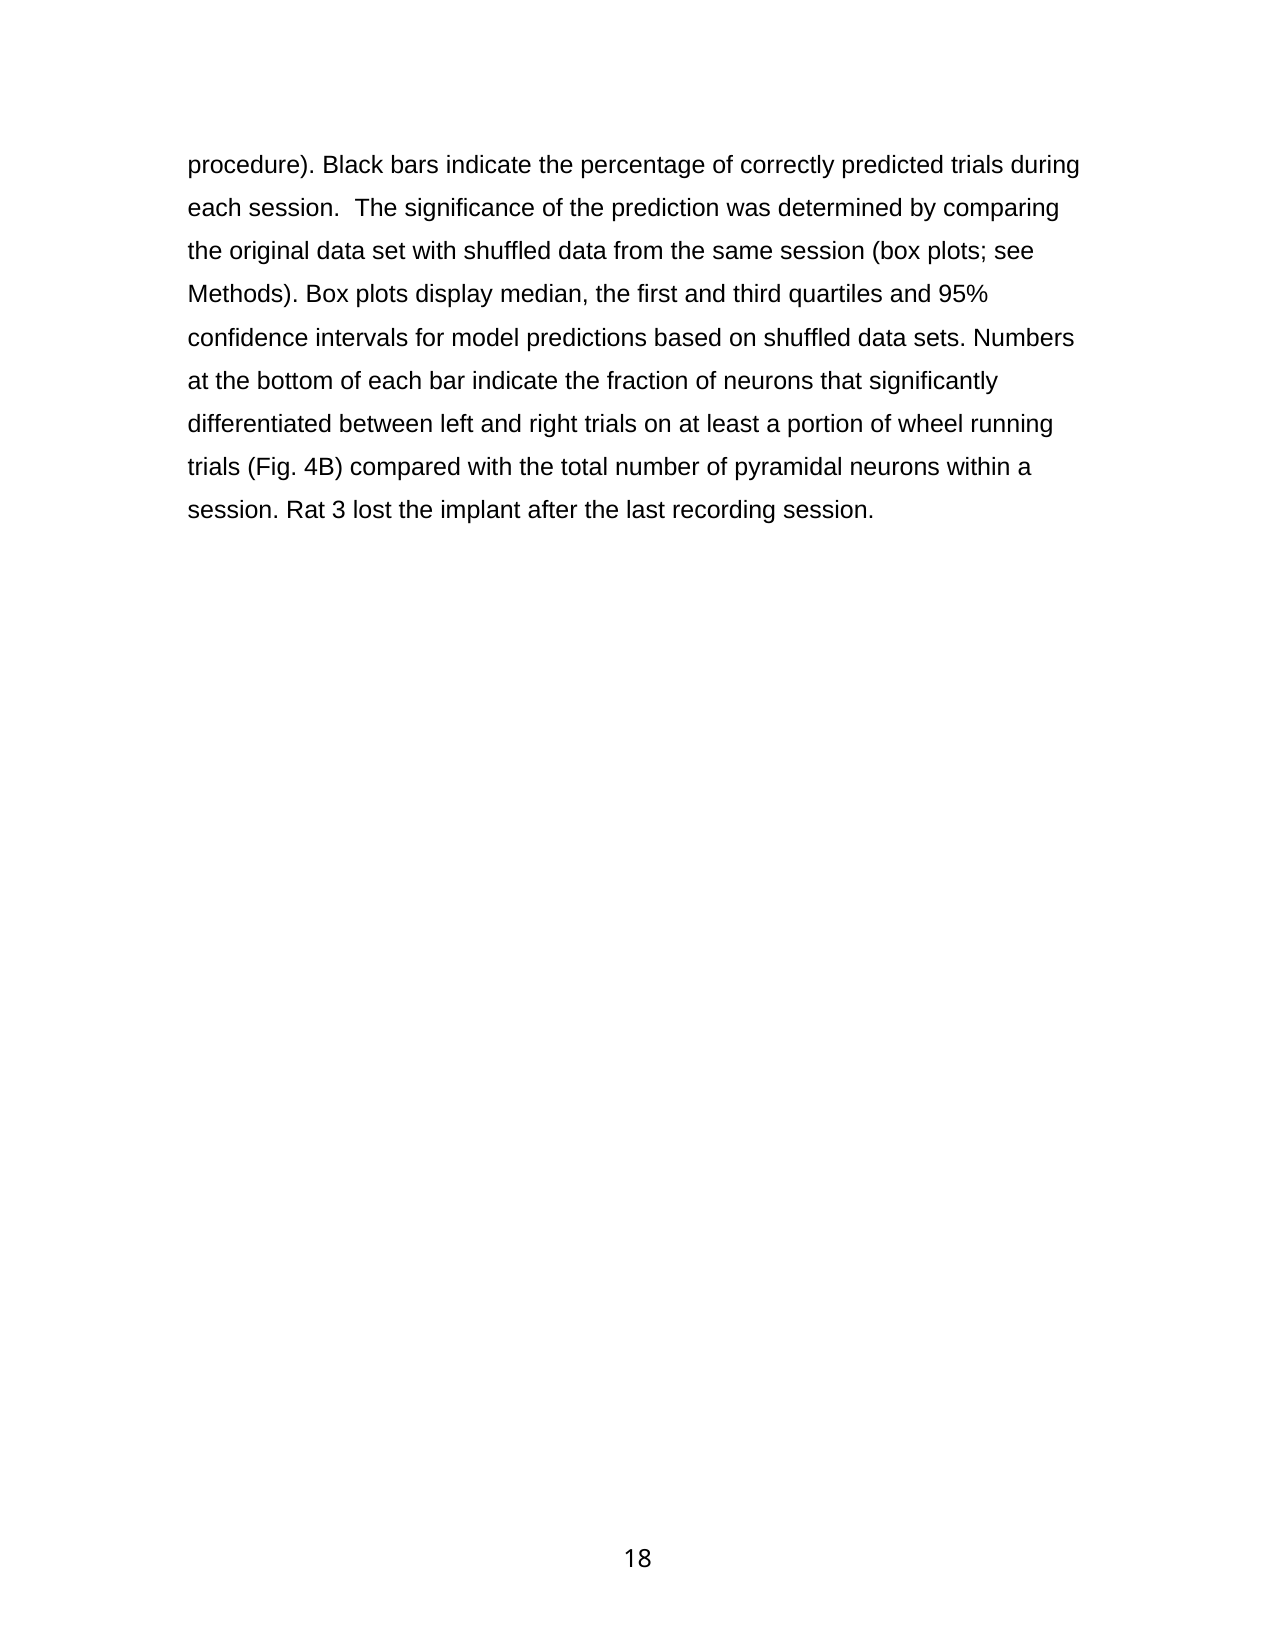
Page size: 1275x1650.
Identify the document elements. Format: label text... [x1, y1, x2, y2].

text procedure). Black bars indicate the percentage of correctly predicted trials during each session. The significance of the prediction was determined by comparing the original data set with shuffled data from the same session (box plots; see Methods). Box plots display median, the first and third quartiles and 95% confidence intervals for model predictions based on shuffled data sets. Numbers at the bottom of each bar indicate the fraction of neurons that significantly differentiated between left and right trials on at least a portion of wheel running trials (Fig. 4B) compared with the total number of pyramidal neurons within a session. Rat 3 lost the implant after the last recording session. [187, 150, 1087, 567]
